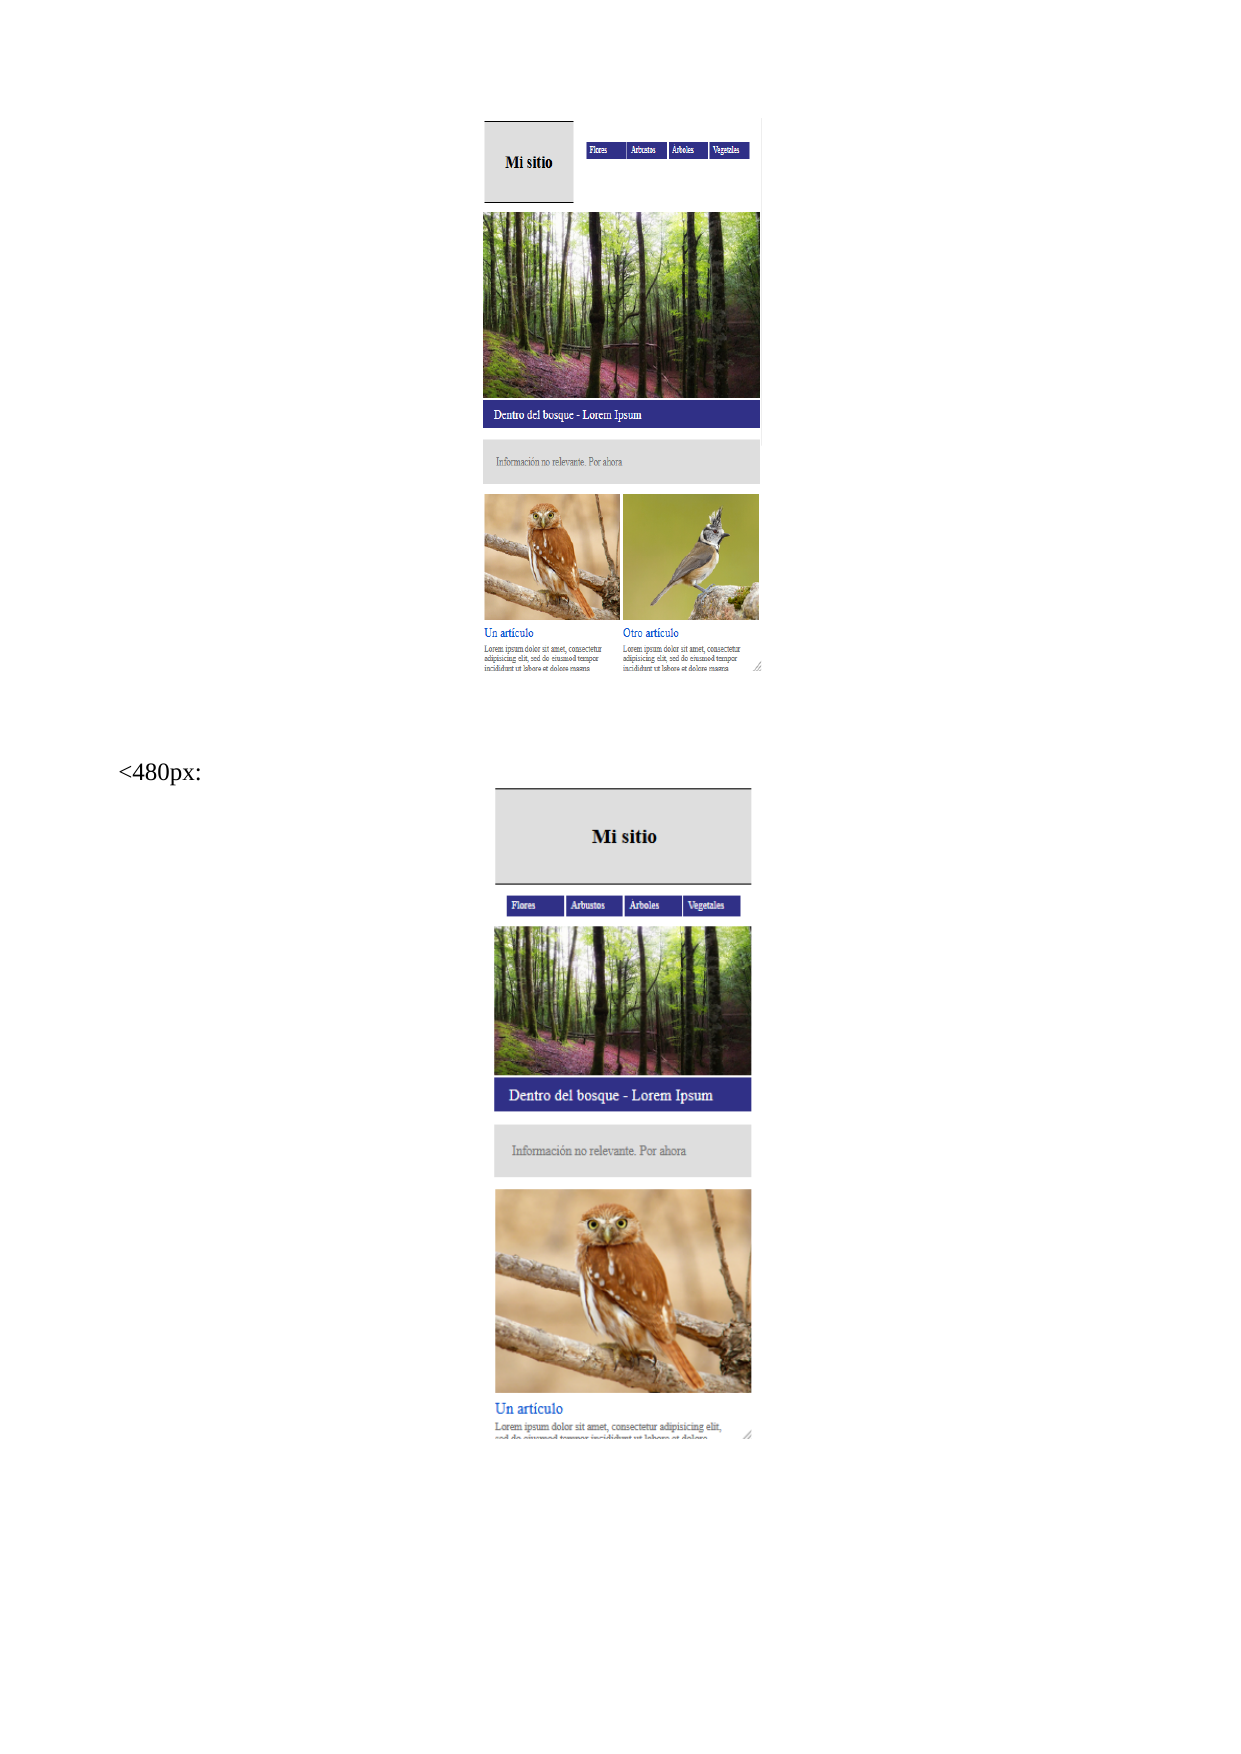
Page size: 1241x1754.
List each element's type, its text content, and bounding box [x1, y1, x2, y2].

picture [488, 785, 752, 1439]
text <480px: [118, 757, 1122, 786]
picture [478, 118, 762, 671]
